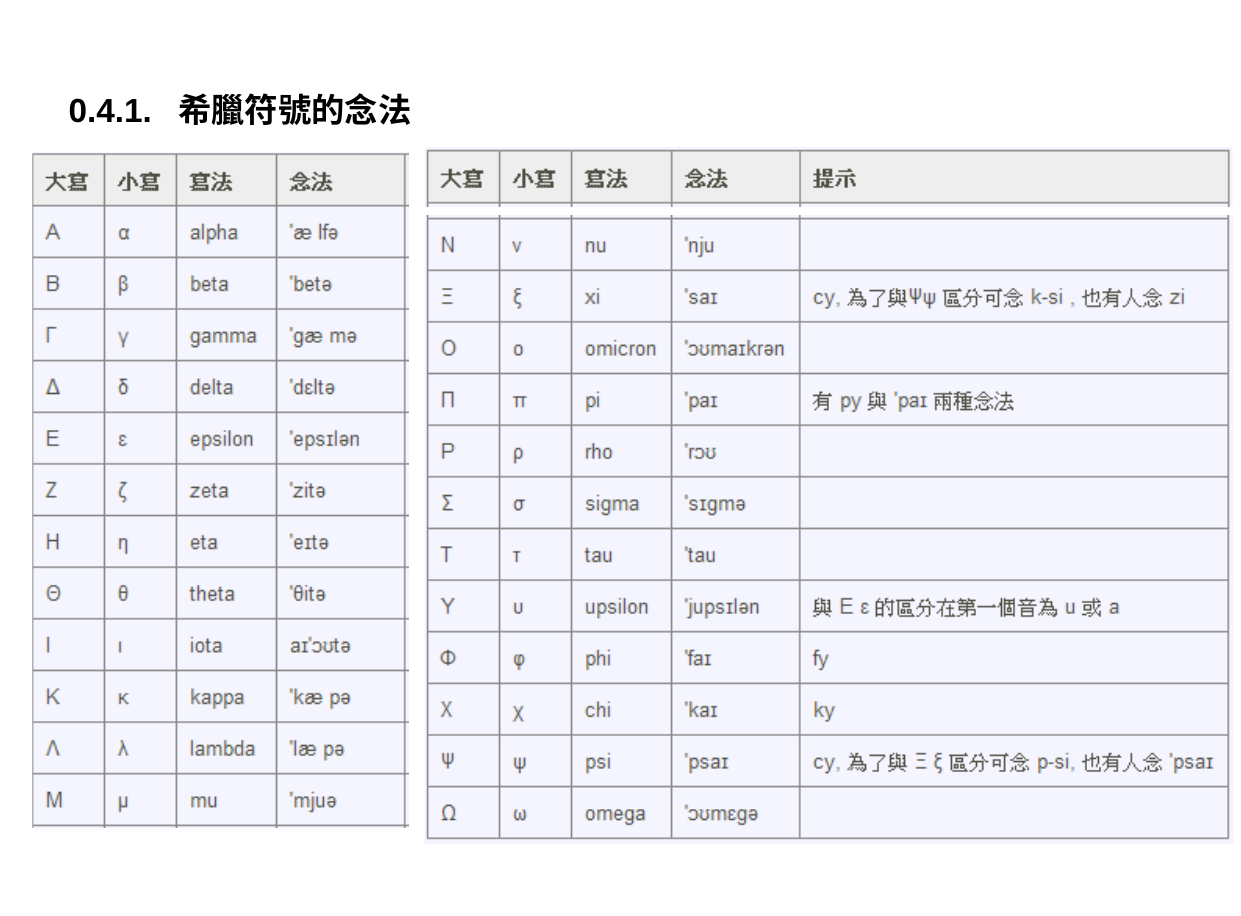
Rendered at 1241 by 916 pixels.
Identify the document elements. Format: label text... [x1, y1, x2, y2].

picture [32, 152, 409, 828]
picture [424, 215, 1234, 844]
subtitle 希臘符號的念法 [59, 84, 1181, 132]
picture [424, 147, 1233, 207]
